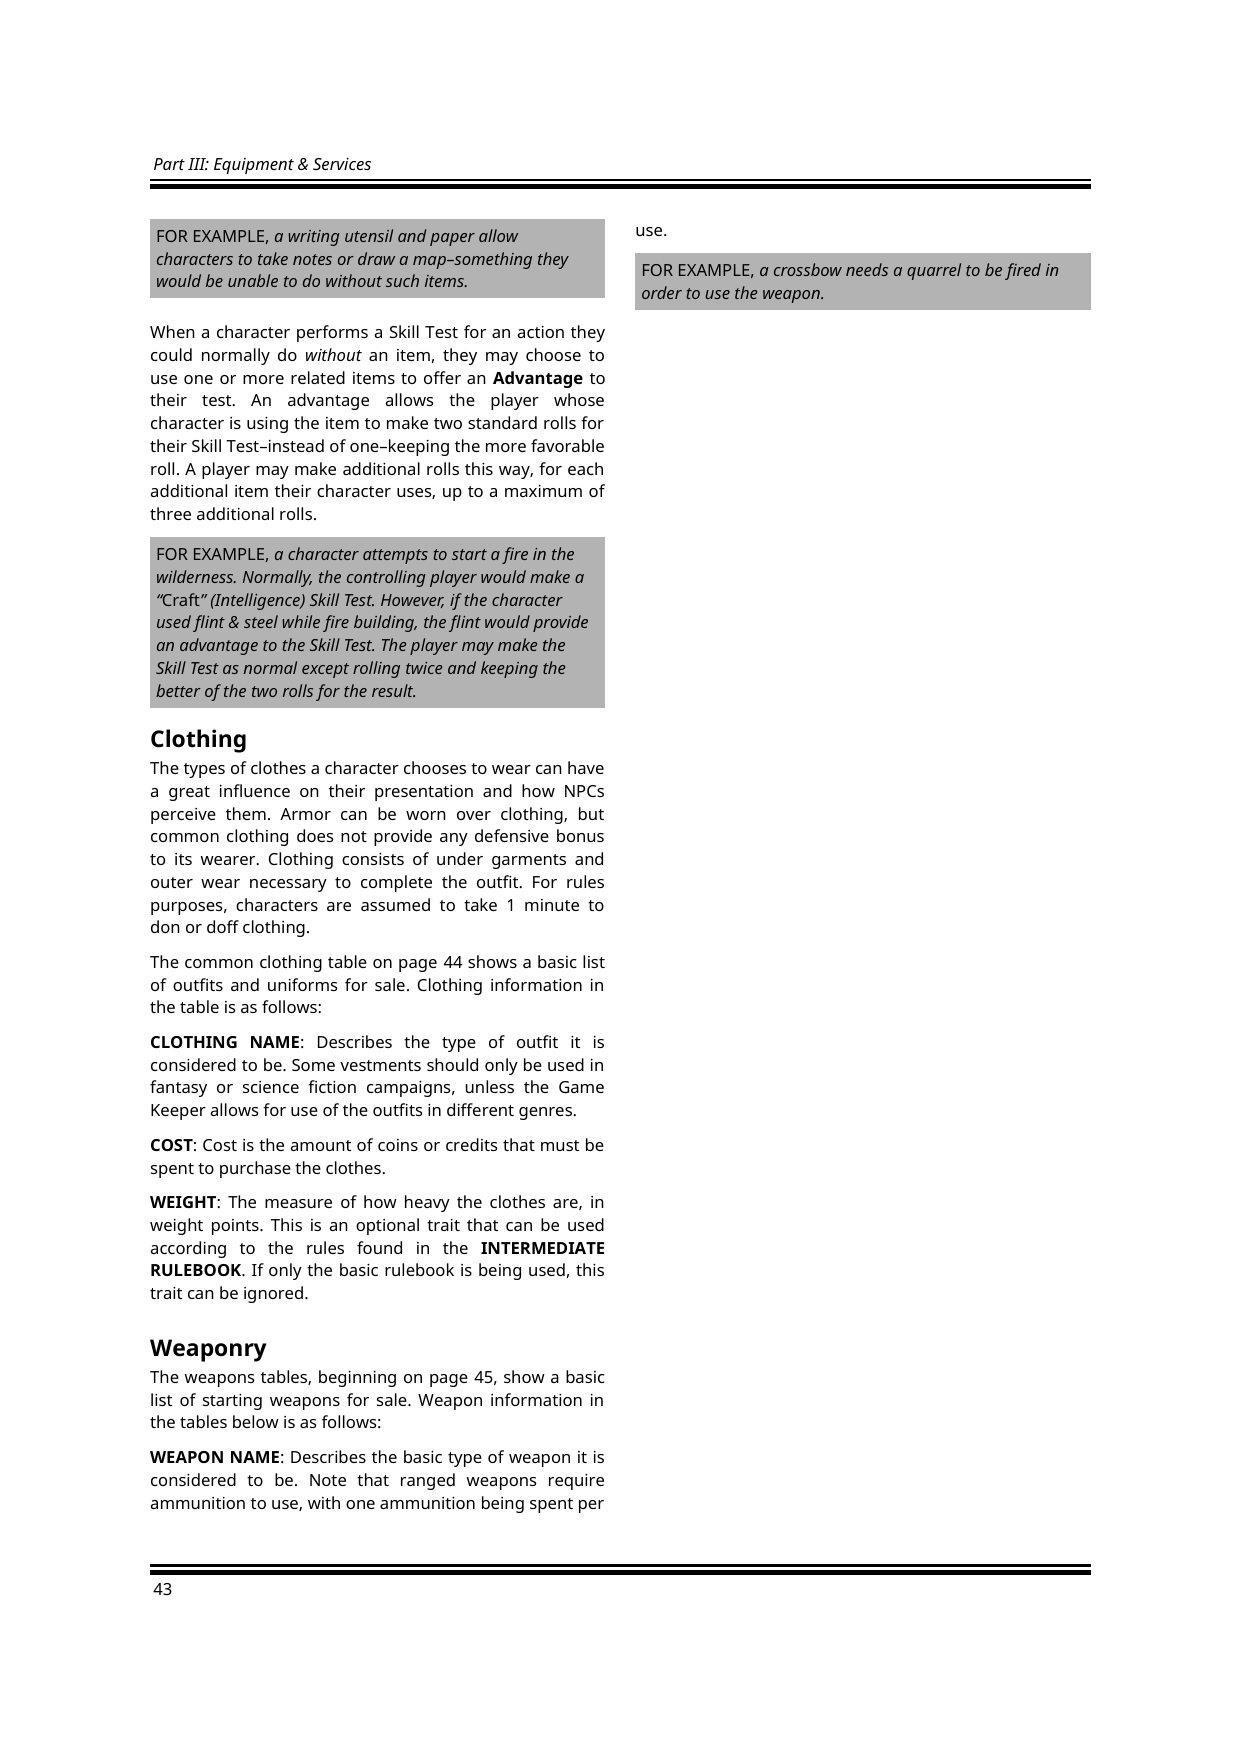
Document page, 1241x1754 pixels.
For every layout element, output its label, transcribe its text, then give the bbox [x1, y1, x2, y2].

table_header FOR EXAMPLE, a writing utensil and paper allow characters to take notes or draw a map–something they would be unable to do without such items. [150, 219, 605, 298]
table_header FOR EXAMPLE, a character attempts to start a fire in the wilderness. Normally, the controlling player would make a “Craft” (Intelligence) Skill Test. However, if the character used flint & steel while fire building, the flint would provide an advantage to the Skill Test. The player may make the Skill Test as normal except rolling twice and keeping the better of the two rolls for the result. [150, 537, 605, 708]
text The common clothing table on page 35 shows a basic list of outfits and uniforms for sale. Clothing information in the table is as follows: [150, 951, 605, 1019]
text When a character performs a Skill Test for an action they could normally do without an item, they may choose to use one or more related items to offer an Advantage to their test. An advantage allows the player whose character is using the item to make two standard rolls for their Skill Test–instead of one–keeping the more favorable roll. A player may make additional rolls this way, for each additional item their character uses, up to a maximum of three additional rolls. [150, 298, 605, 525]
text COST: Cost is the amount of coins or credits that must be spent to purchase the clothes. [150, 1133, 605, 1179]
text Clothing [150, 723, 605, 754]
text The types of clothes a character chooses to wear can have a great influence on their presentation and how NPCs perceive them. Armor can be worn over clothing, but common clothing does not provide any defensive bonus to its wearer. Clothing consists of under garments and outer wear necessary to complete the outfit. For rules purposes, characters are assumed to take 1 minute to don or doff clothing. [150, 757, 605, 939]
table_header FOR EXAMPLE, a crossbow needs a quarrel to be fired in order to use the weapon. [635, 253, 1091, 310]
text The weapons tables, beginning on page 36, show a basic list of starting weapons for sale. Weapon information in the tables below is as follows: [150, 1366, 605, 1434]
text WEAPON NAME: Describes the basic type of weapon it is considered to be. Note that ranged weapons require ammunition to use, with one ammunition being spent per [150, 1446, 605, 1514]
text WEIGHT: The measure of how heavy the clothes are, in weight points. This is an optional trait that can be used according to the rules found in the INTERMEDIATE RULEBOOK. If only the basic rulebook is being used, this trait can be ignored. [150, 1191, 605, 1304]
text Weaponry [150, 1331, 605, 1363]
text use. [635, 219, 1091, 241]
text CLOTHING NAME: Describes the type of outfit it is considered to be. Some vestments should only be used in fantasy or science fiction campaigns, unless the Game Keeper allows for use of the outfits in different genres. [150, 1031, 605, 1122]
